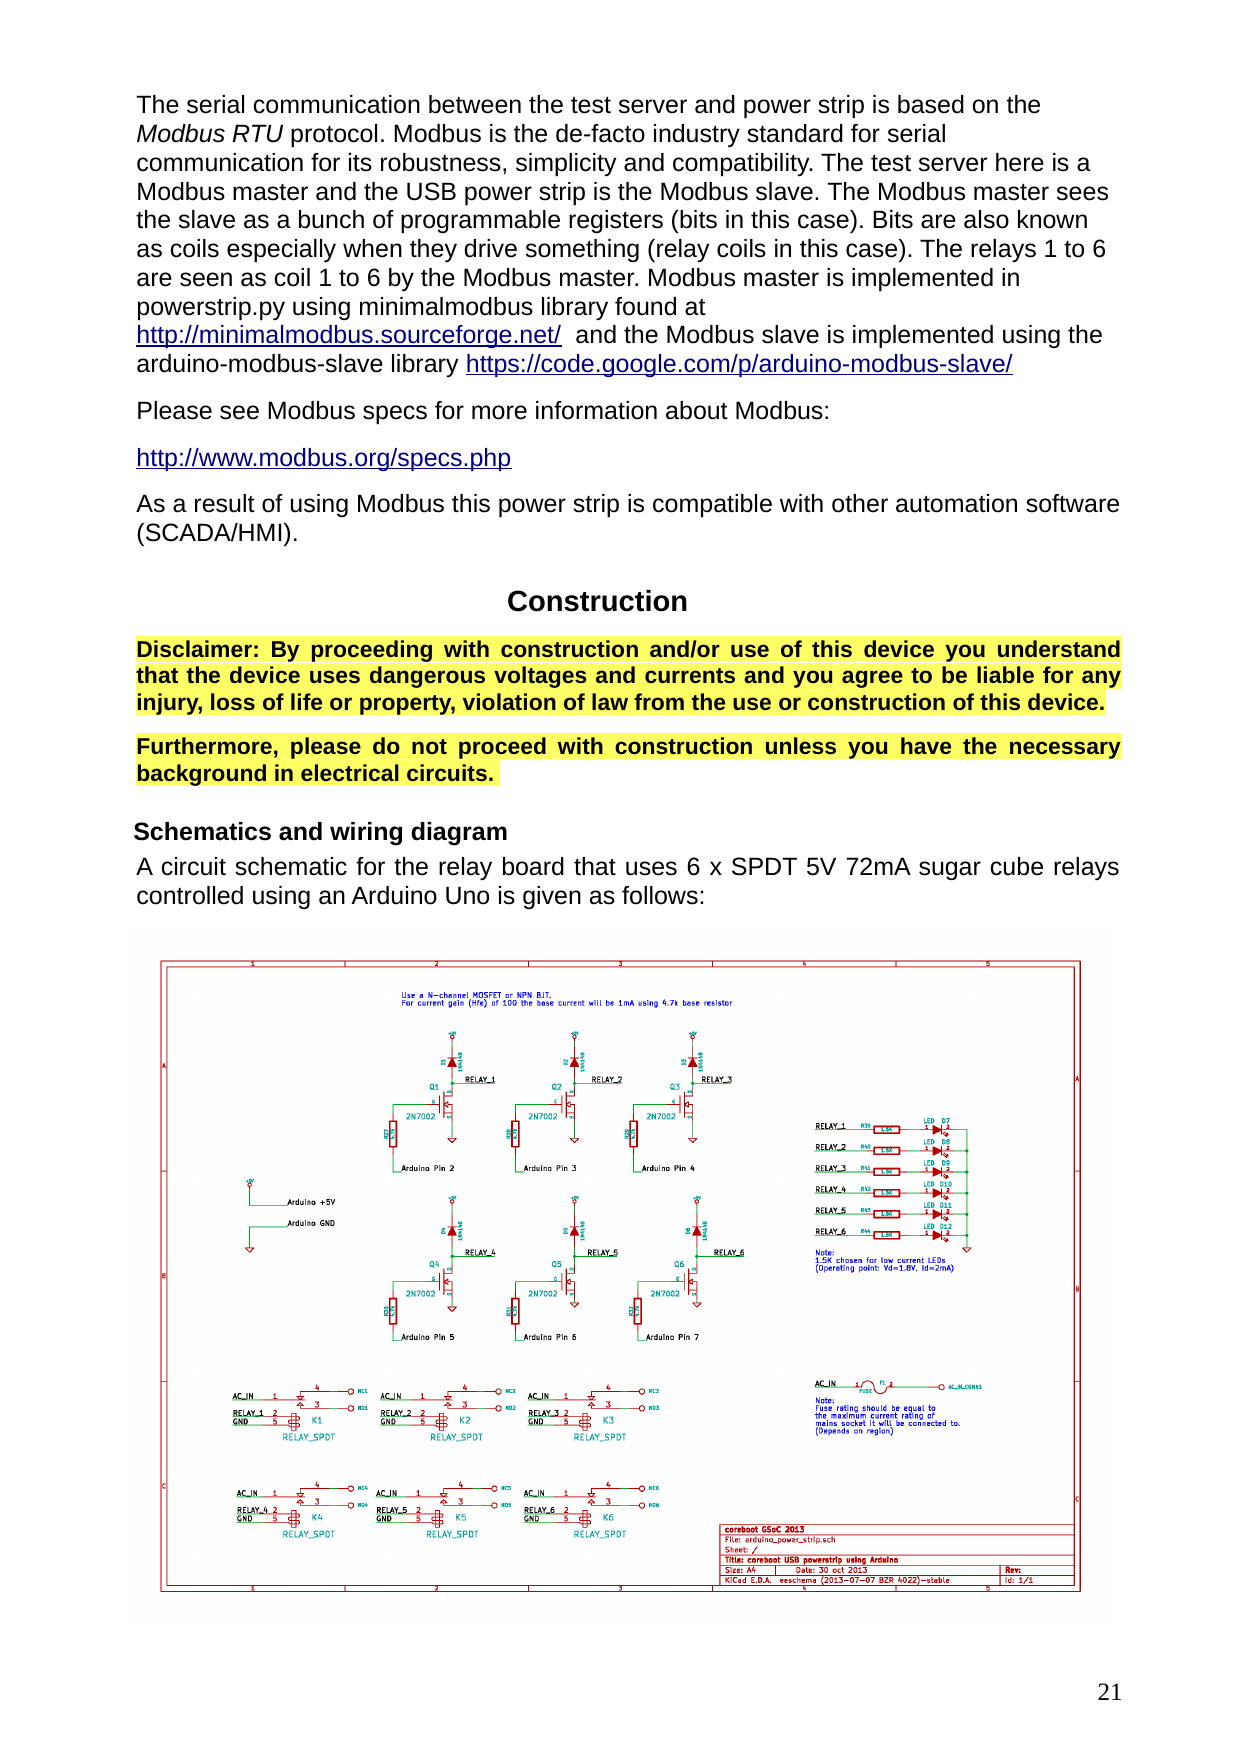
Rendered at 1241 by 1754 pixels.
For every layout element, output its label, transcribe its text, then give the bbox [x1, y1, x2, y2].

text Furthermore, please do not proceed with construction unless you have the necessary background in electrical circuits. [136, 733, 1122, 786]
text A circuit schematic for the relay board that uses 6 x SPDT 5V 72mA sugar cube relays controlled using an Arduino Uno is given as follows: [136, 852, 1122, 909]
text The serial communication between the test server and power strip is based on the Modbus RTU protocol. Modbus is the de-facto industry standard for serial communication for its robustness, simplicity and compatibility. The test server here is a Modbus master and the USB power strip is the Modbus slave. The Modbus master sees the slave as a bunch of programmable registers (bits in this case). Bits are also known as coils especially when they drive something (relay coils in this case). The relays 1 to 6 are seen as coil 1 to 6 by the Modbus master. Modbus master is implemented in powerstrip.py using minimalmodbus library found at http://minimalmodbus.sourceforge.net/ and the Modbus slave is implemented using the arduino-modbus-slave library https://code.google.com/p/arduino-modbus-slave/ [136, 90, 1122, 378]
subtitle Construction [130, 584, 1065, 618]
text Disclaimer: By proceeding with construction and/or use of this device you understand that the device uses dangerous voltages and currents and you agree to be liable for any injury, loss of life or property, violation of law from the use or construction of this device. [136, 636, 1122, 715]
subtitle Schematics and wiring diagram [133, 817, 1122, 846]
text http://www.modbus.org/specs.php [136, 443, 1122, 471]
text As a result of using Modbus this power strip is compatible with other automation software (SCADA/HMI). [136, 489, 1122, 547]
picture [127, 927, 1114, 1625]
text Please see Modbus specs for more information about Modbus: [136, 396, 1122, 425]
